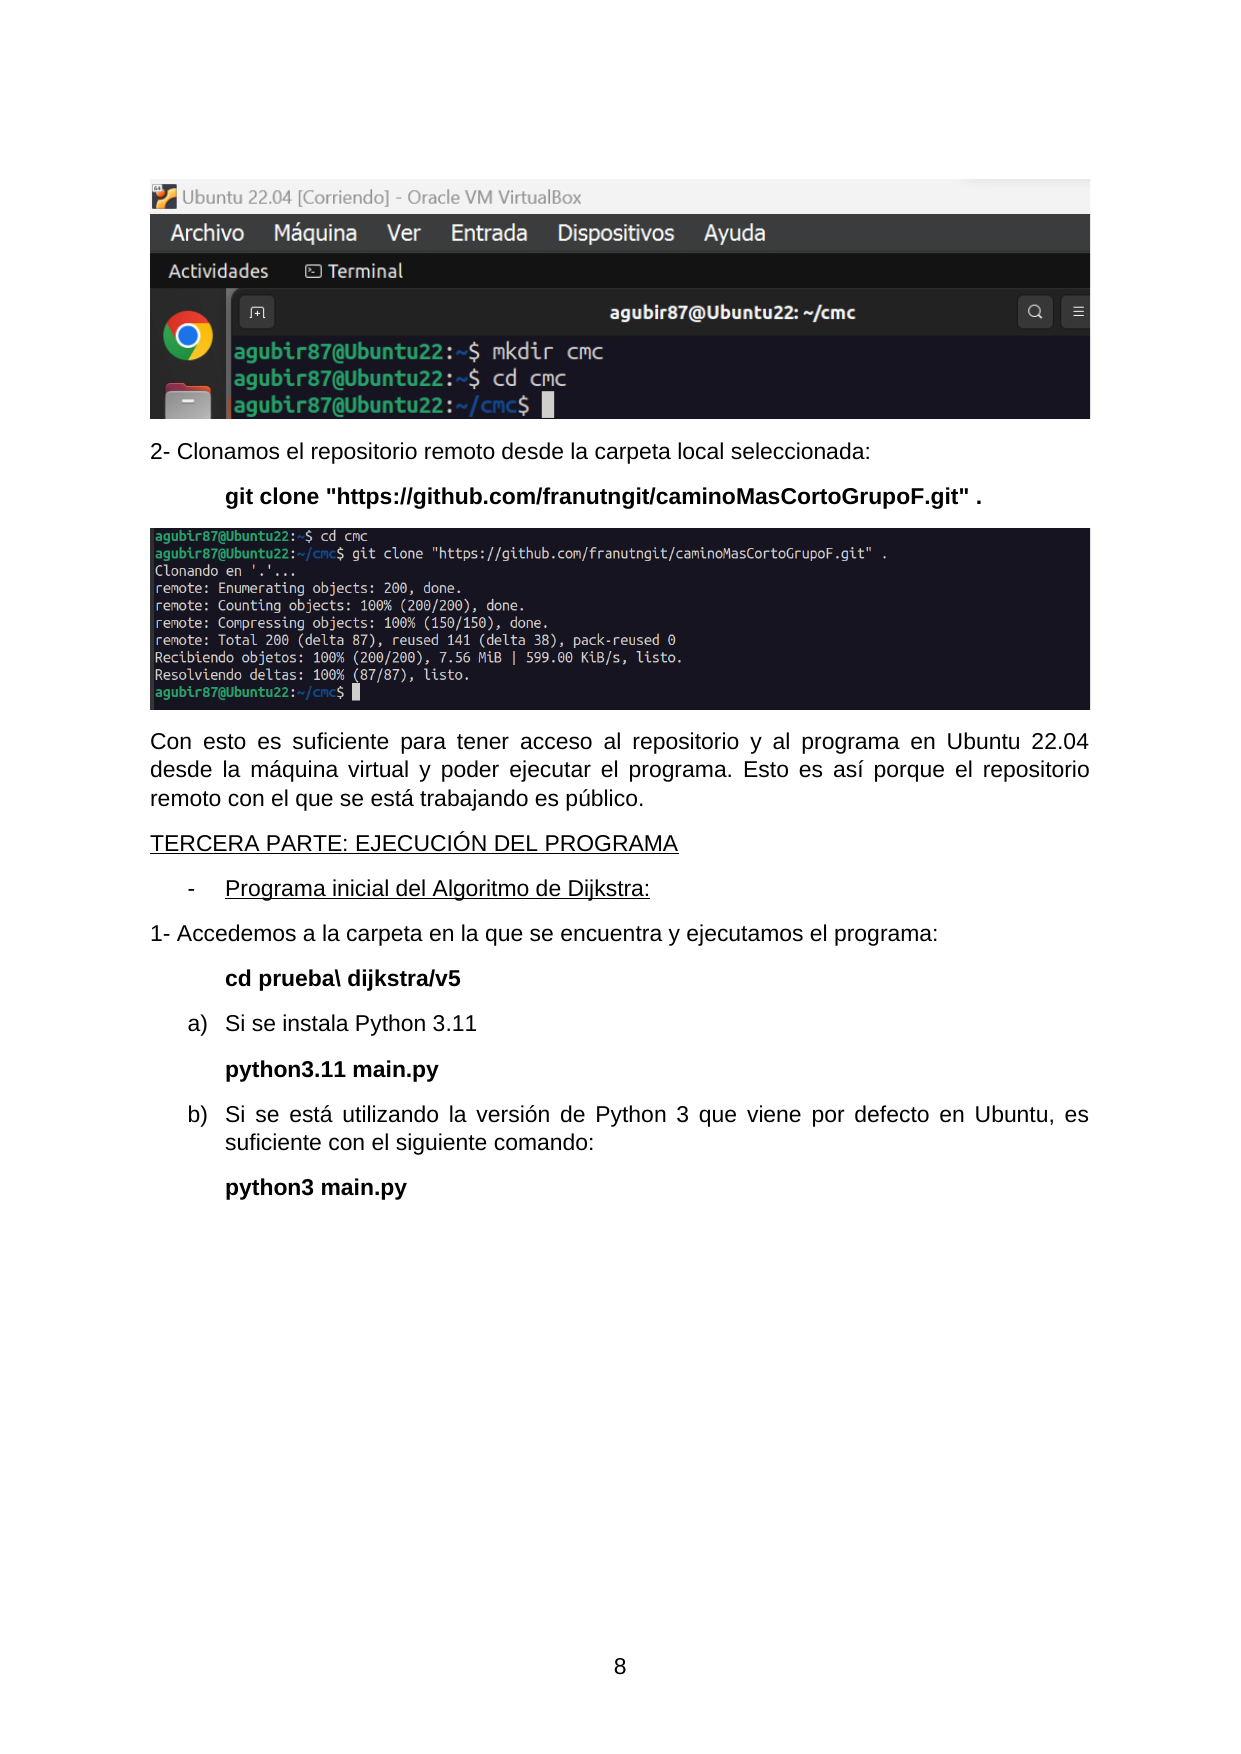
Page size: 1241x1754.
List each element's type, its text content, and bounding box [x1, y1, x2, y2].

list Programa inicial del Algoritmo de Dijkstra: [187, 875, 1090, 901]
list Si se instala Python 3.11 [187, 1010, 1090, 1037]
text cd prueba\ dijkstra/v5 [150, 965, 1090, 992]
text 2- Clonamos el repositorio remoto desde la carpeta local seleccionada: [150, 438, 1090, 464]
picture [150, 179, 1091, 419]
text python3 main.py [150, 1174, 1090, 1201]
text Con esto es suficiente para tener acceso al repositorio y al programa en Ubuntu 22.04 desde la máquina virtual y poder ejecutar el programa. Esto es así porque el repositorio remoto con el que se está trabajando es público. [150, 728, 1090, 811]
text python3.11 main.py [150, 1056, 1090, 1082]
text git clone "https://github.com/franutngit/caminoMasCortoGrupoF.git" . [150, 483, 1090, 509]
text TERCERA PARTE: EJECUCIÓN DEL PROGRAMA [150, 830, 1090, 856]
text 1- Accedemos a la carpeta en la que se encuentra y ejecutamos el programa: [150, 920, 1090, 947]
list Si se está utilizando la versión de Python 3 que viene por defecto en Ubuntu, es suficiente con el siguiente comando: [187, 1101, 1090, 1155]
picture [150, 528, 1091, 710]
